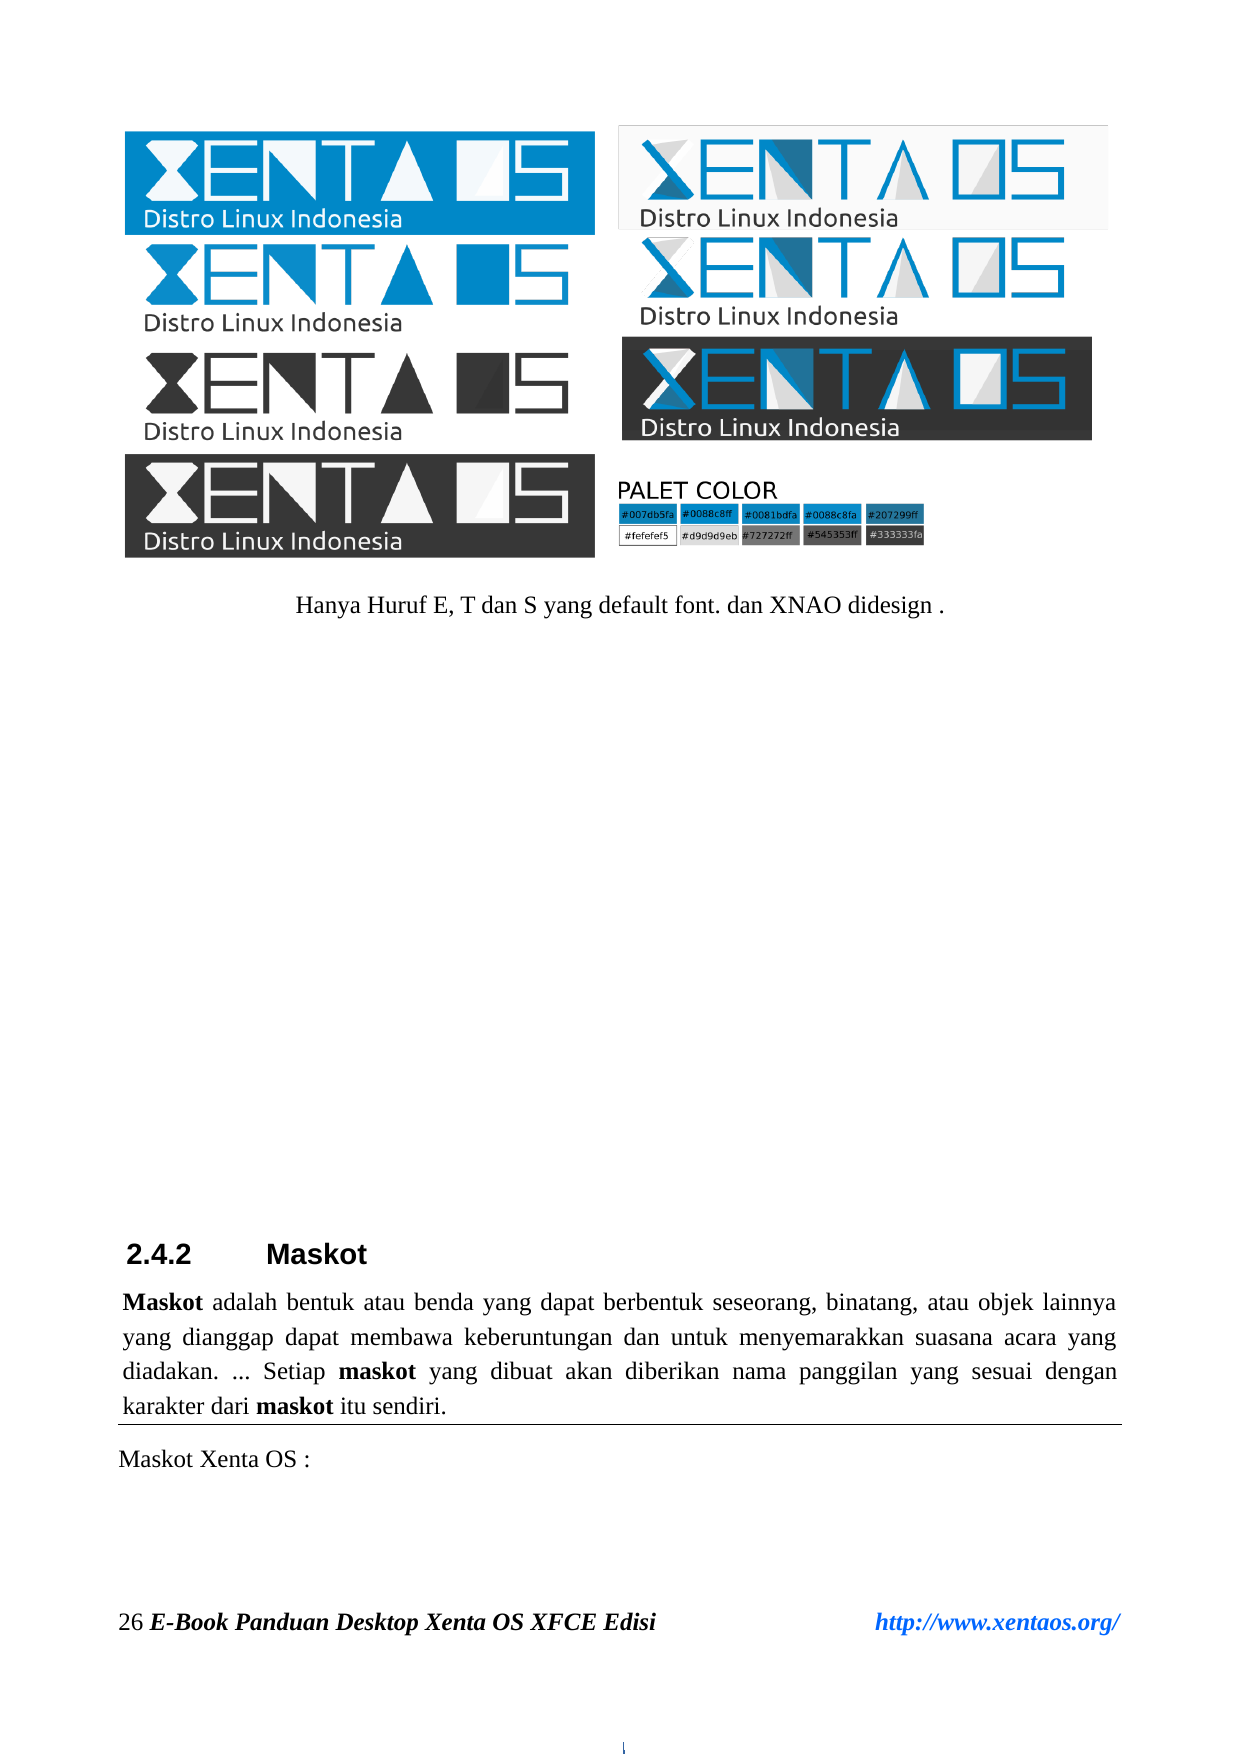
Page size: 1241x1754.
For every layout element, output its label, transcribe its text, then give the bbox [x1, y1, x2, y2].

subtitle Maskot [118, 1237, 1122, 1271]
picture [118, 118, 1123, 561]
text Maskot adalah bentuk atau benda yang dapat berbentuk seseorang, binatang, atau objek lainnya yang dianggap dapat membawa keberuntungan dan untuk menyemarakkan suasana acara yang diadakan. ... Setiap maskot yang dibuat akan diberikan nama panggilan yang sesuai dengan karakter dari maskot itu sendiri. [118, 1283, 1122, 1424]
text Hanya Huruf E, T dan S yang default font. dan XNAO didesign . [118, 590, 1122, 618]
text Maskot Xenta OS : [118, 1444, 1122, 1473]
